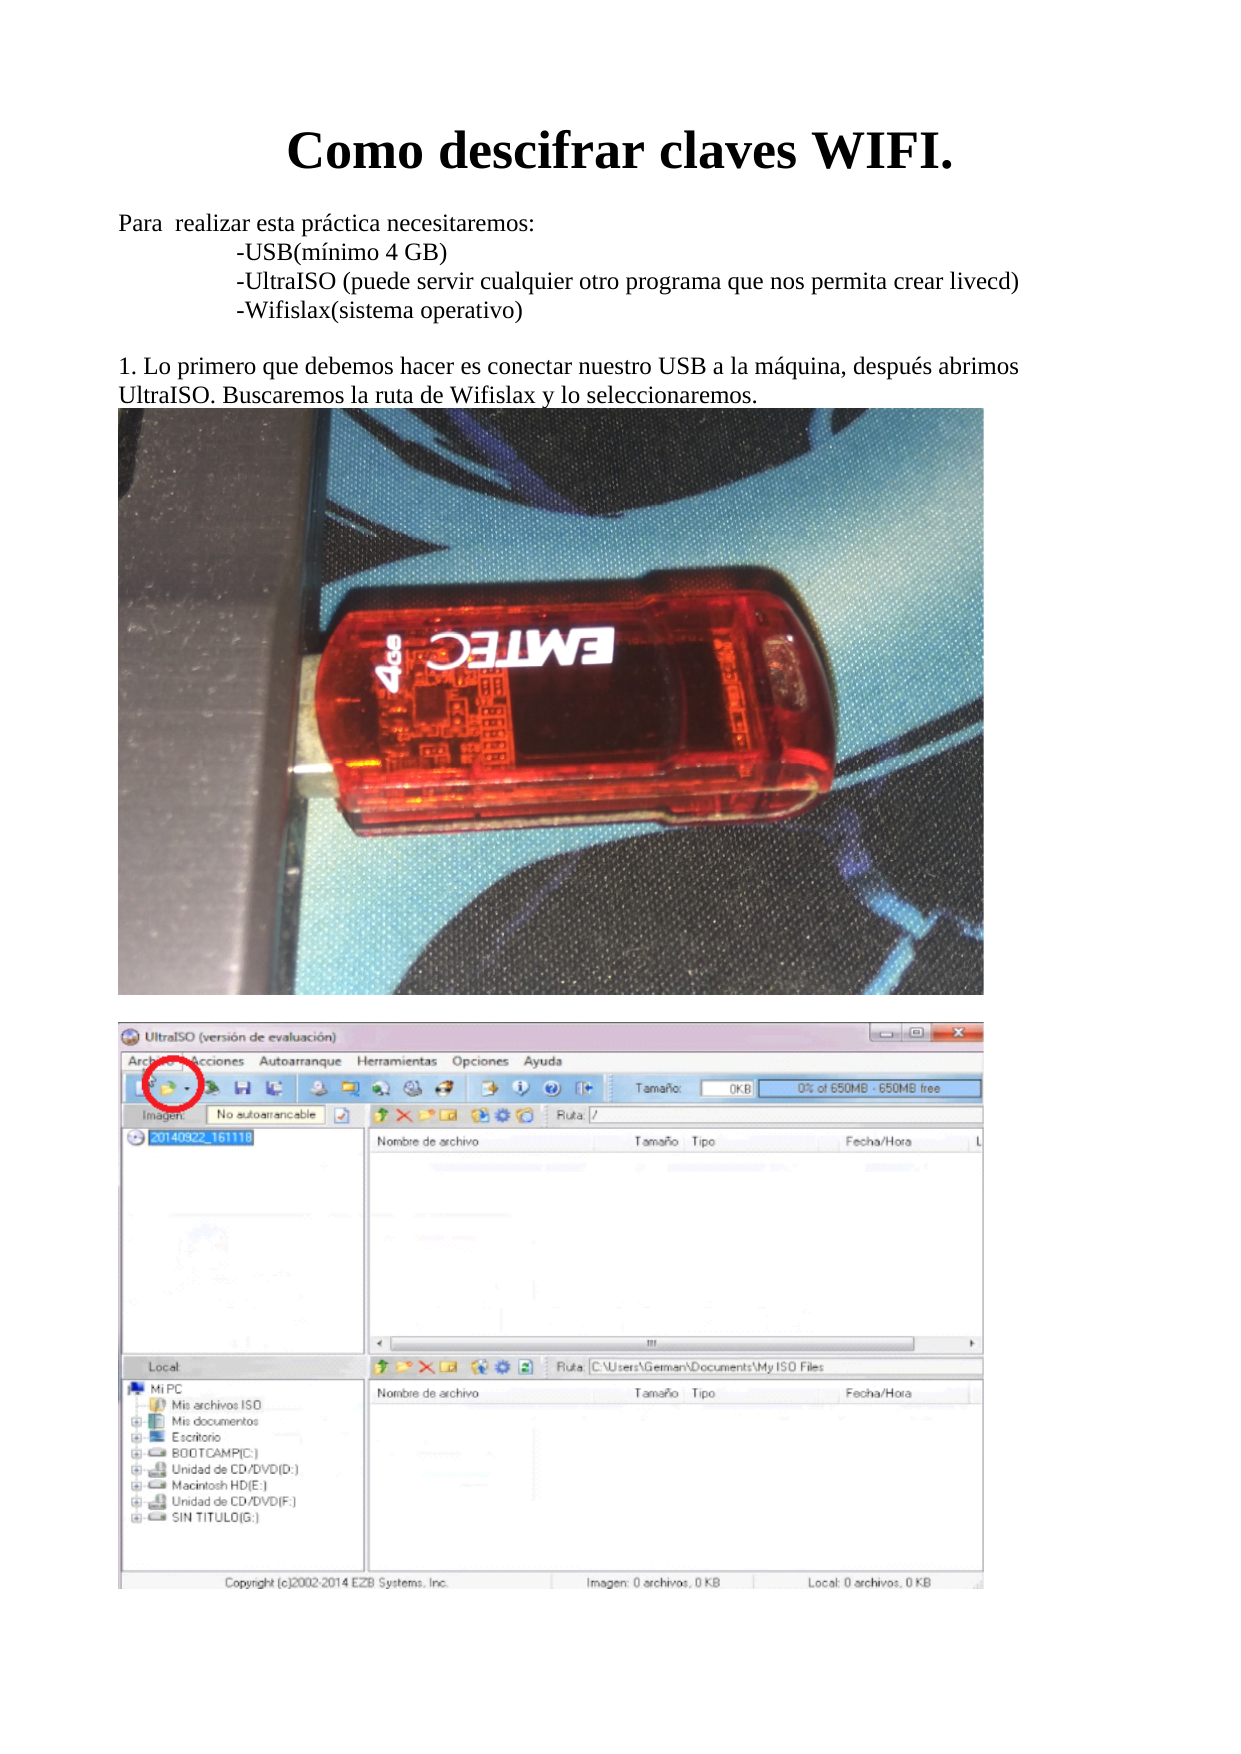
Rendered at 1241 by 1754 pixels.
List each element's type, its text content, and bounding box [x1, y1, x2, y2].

text Como descifrar claves WIFI. [118, 118, 1122, 180]
text 1. Lo primero que debemos hacer es conectar nuestro USB a la máquina, después abrimos UltraISO. Buscaremos la ruta de Wifislax y lo seleccionaremos. [118, 351, 1122, 409]
text -UltraISO (puede servir cualquier otro programa que nos permita crear livecd) [118, 266, 1122, 295]
text -USB(mínimo 4 GB) [118, 237, 1122, 266]
text -Wifislax(sistema operativo) [118, 295, 1122, 323]
text Para realizar esta práctica necesitaremos: [118, 208, 1122, 237]
